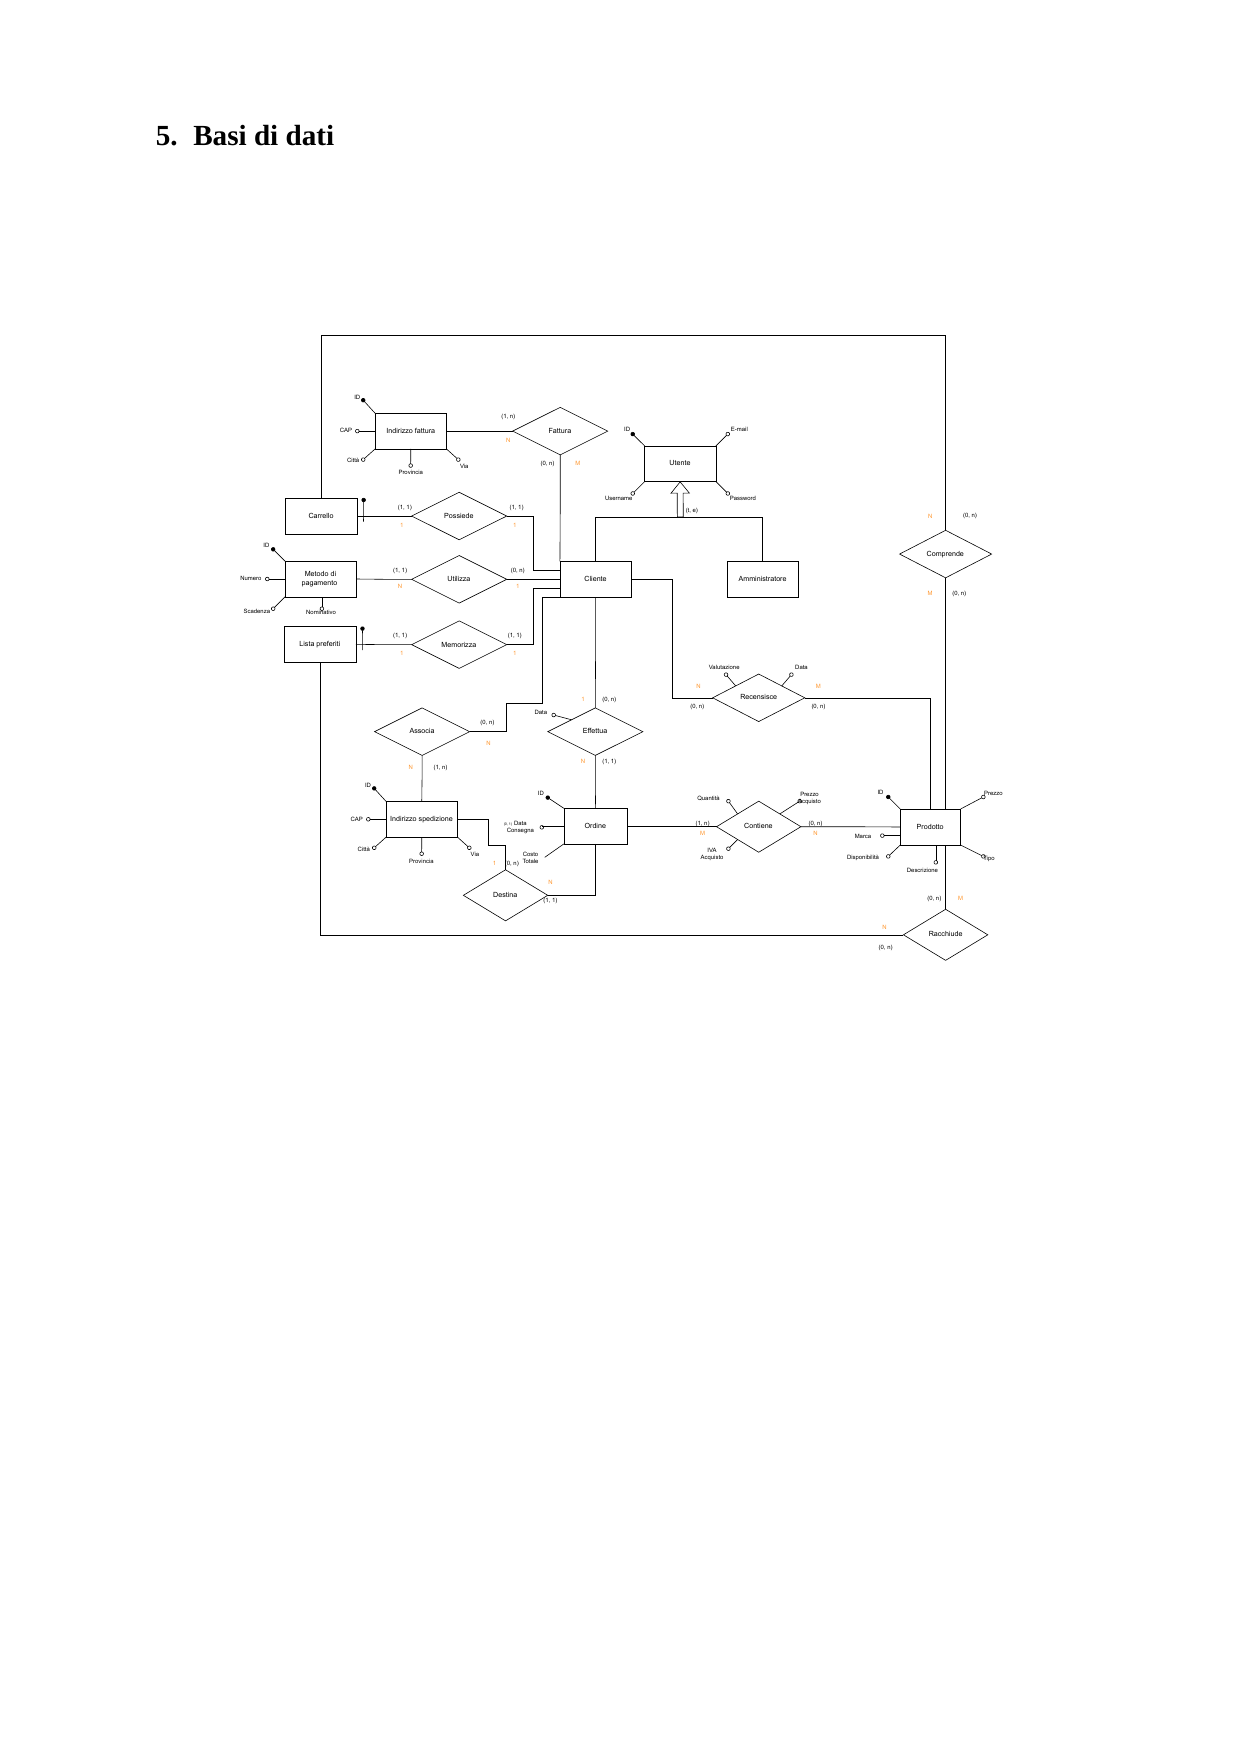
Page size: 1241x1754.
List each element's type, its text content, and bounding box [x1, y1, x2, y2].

list Basi di dati [156, 118, 1122, 152]
